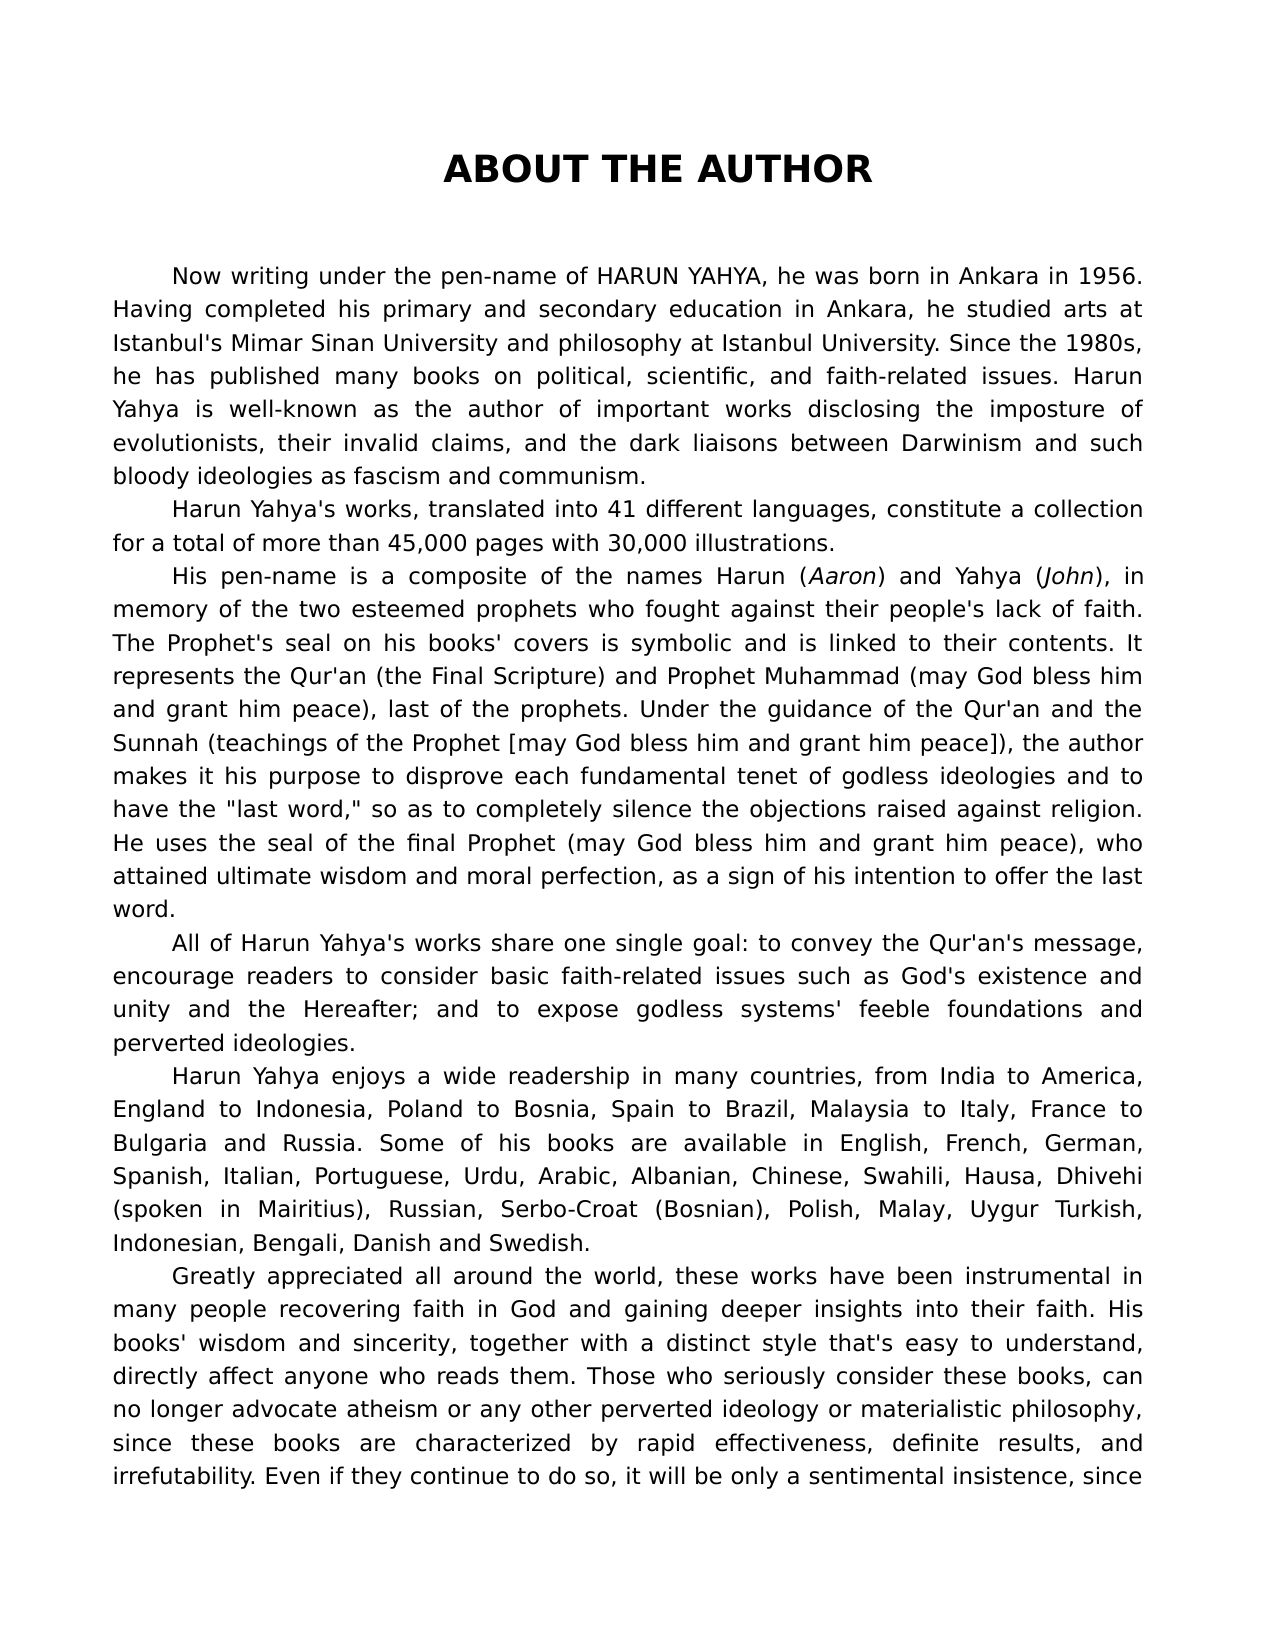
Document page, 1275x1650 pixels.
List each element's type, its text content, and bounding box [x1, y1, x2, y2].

text All of Harun Yahya's works share one single goal: to convey the Qur'an's message, encourage readers to consider basic faith-related issues such as God's existence and unity and the Hereafter; and to expose godless systems' feeble foundations and perverted ideologies. [112, 924, 1145, 1058]
text Harun Yahya enjoys a wide readership in many countries, from India to America, England to Indonesia, Poland to Bosnia, Spain to Brazil, Malaysia to Italy, France to Bulgaria and Russia. Some of his books are available in English, French, German, Spanish, Italian, Portuguese, Urdu, Arabic, Albanian, Chinese, Swahili, Hausa, Dhivehi (spoken in Mairitius), Russian, Serbo-Croat (Bosnian), Polish, Malay, Uygur Turkish, Indonesian, Bengali, Danish and Swedish. [112, 1058, 1145, 1258]
text Harun Yahya's works, translated into 41 different languages, constitute a collection for a total of more than 45,000 pages with 30,000 illustrations. [112, 491, 1145, 558]
text ABOUT THE AUTHOR [112, 148, 1145, 191]
text His pen-name is a composite of the names Harun (Aaron) and Yahya (John), in memory of the two esteemed prophets who fought against their people's lack of faith. The Prophet's seal on his books' covers is symbolic and is linked to their contents. It represents the Qur'an (the Final Scripture) and Prophet Muhammad (may God bless him and grant him peace), last of the prophets. Under the guidance of the Qur'an and the Sunnah (teachings of the Prophet [may God bless him and grant him peace]), the author makes it his purpose to disprove each fundamental tenet of godless ideologies and to have the "last word," so as to completely silence the objections raised against religion. He uses the seal of the final Prophet (may God bless him and grant him peace), who attained ultimate wisdom and moral perfection, as a sign of his intention to offer the last word. [112, 558, 1145, 924]
text Now writing under the pen-name of HARUN YAHYA, he was born in Ankara in 1956. Having completed his primary and secondary education in Ankara, he studied arts at Istanbul's Mimar Sinan University and philosophy at Istanbul University. Since the 1980s, he has published many books on political, scientific, and faith-related issues. Harun Yahya is well-known as the author of important works disclosing the imposture of evolutionists, their invalid claims, and the dark liaisons between Darwinism and such bloody ideologies as fascism and communism. [112, 258, 1145, 491]
text Greatly appreciated all around the world, these works have been instrumental in many people recovering faith in God and gaining deeper insights into their faith. His books' wisdom and sincerity, together with a distinct style that's easy to understand, directly affect anyone who reads them. Those who seriously consider these books, can no longer advocate atheism or any other perverted ideology or materialistic philosophy, since these books are characterized by rapid effectiveness, definite results, and irrefutability. Even if they continue to do so, it will be only a sentimental insistence, since [112, 1258, 1145, 1491]
